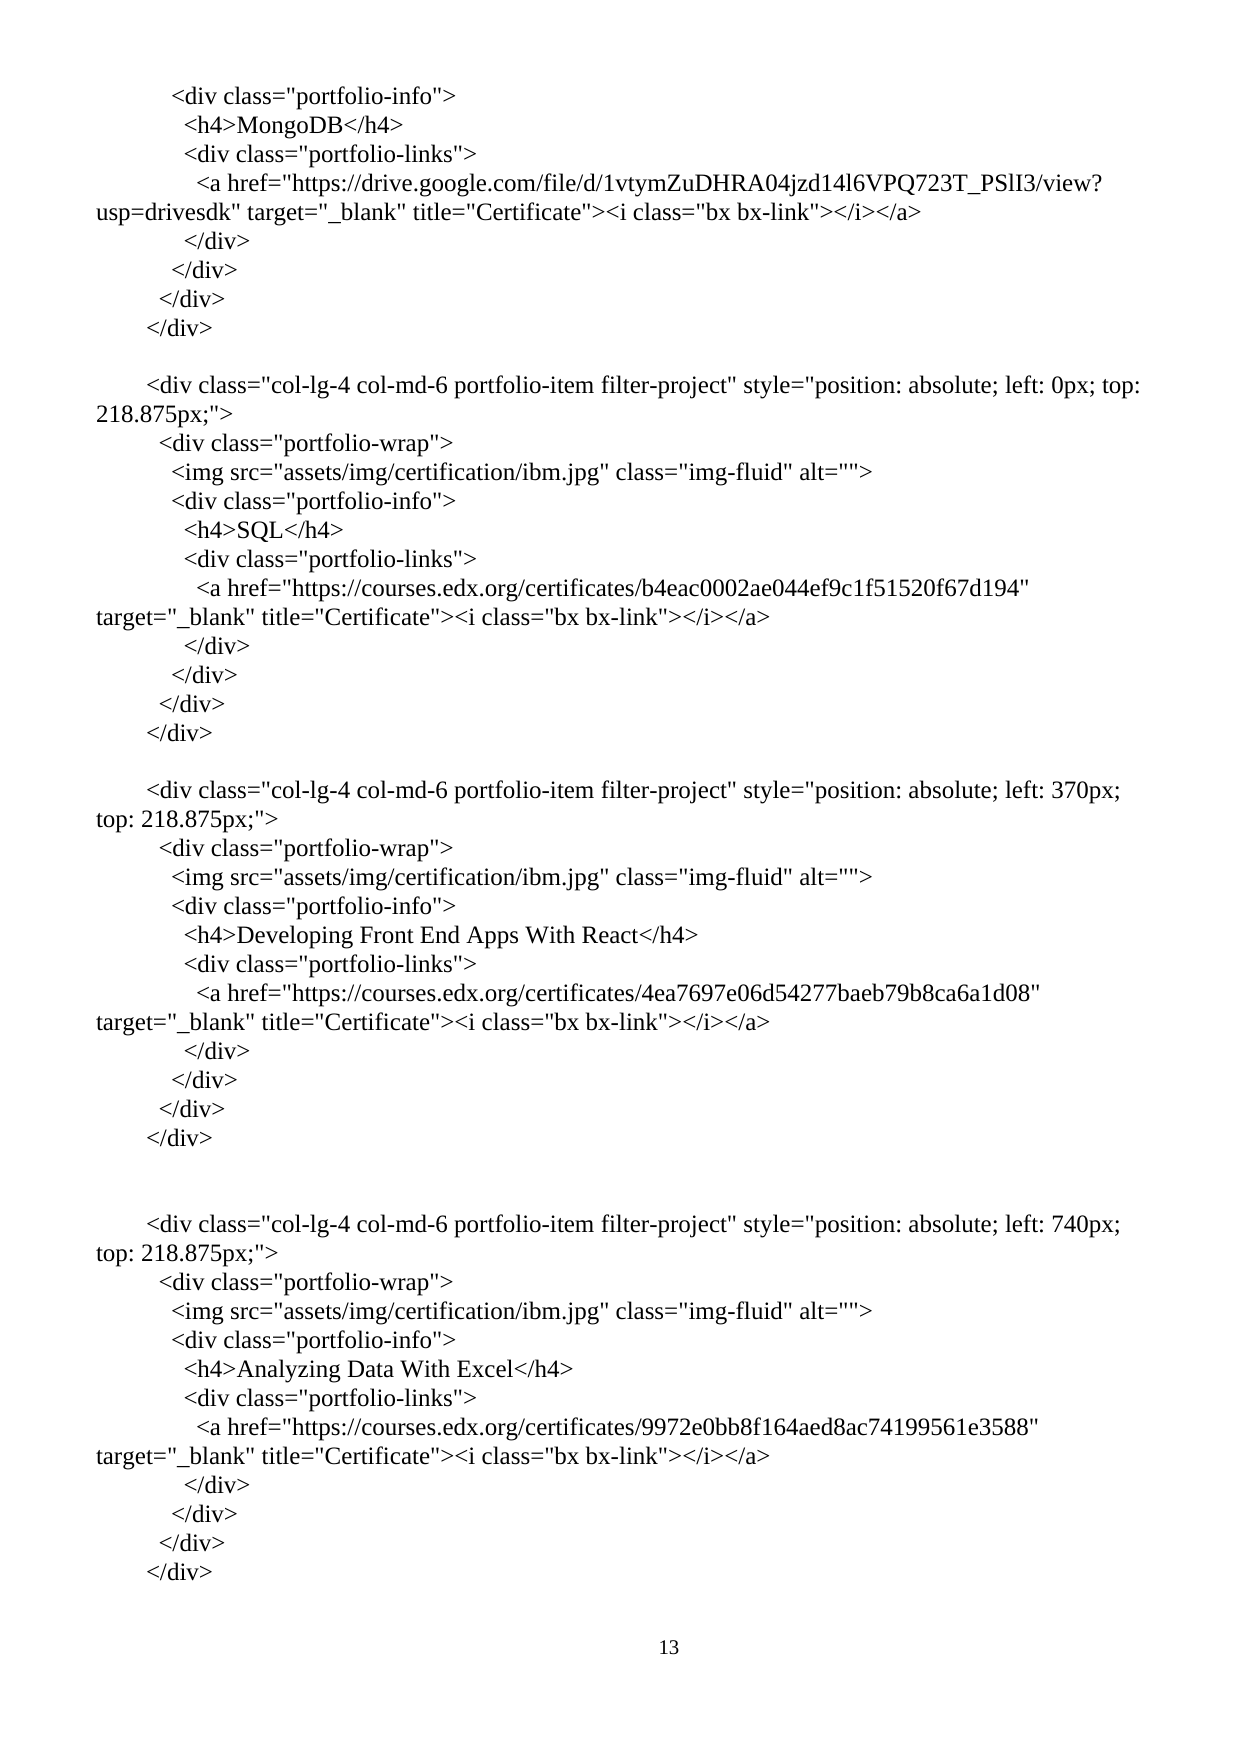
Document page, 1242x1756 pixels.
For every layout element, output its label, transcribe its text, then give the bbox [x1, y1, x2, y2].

subtitle <h4>Analyzing Data With Excel</h4> [96, 1354, 1152, 1383]
subtitle </div> [96, 1470, 1152, 1498]
subtitle <a href="https://courses.edx.org/certificates/b4eac0002ae044ef9c1f51520f67d194" target="_blank" title="Certificate"><i class="bx bx-link"></i></a> [96, 573, 1152, 631]
subtitle </div> [96, 1094, 1152, 1122]
subtitle </div> [96, 1123, 1152, 1151]
subtitle <div class="portfolio-wrap"> [96, 833, 1152, 862]
subtitle <div class="col-lg-4 col-md-6 portfolio-item filter-project" style="position: absolute; left: 740px; top: 218.875px;"> [96, 1209, 1152, 1267]
subtitle </div> [96, 660, 1152, 688]
subtitle <div class="portfolio-wrap"> [96, 428, 1152, 457]
subtitle <img src="assets/img/certification/ibm.jpg" class="img-fluid" alt=""> [96, 862, 1152, 891]
subtitle <div class="portfolio-info"> [96, 486, 1152, 515]
subtitle <div class="portfolio-links"> [96, 1383, 1152, 1412]
subtitle </div> [96, 718, 1152, 746]
subtitle <a href="https://drive.google.com/file/d/1vtymZuDHRA04jzd14l6VPQ723T_PSlI3/view?usp=drivesdk" target="_blank" title="Certificate"><i class="bx bx-link"></i></a> [96, 168, 1152, 226]
subtitle </div> [96, 255, 1152, 283]
subtitle <h4>Developing Front End Apps With React</h4> [96, 920, 1152, 949]
subtitle <div class="col-lg-4 col-md-6 portfolio-item filter-project" style="position: absolute; left: 370px; top: 218.875px;"> [96, 776, 1152, 833]
subtitle </div> [96, 313, 1152, 341]
subtitle <a href="https://courses.edx.org/certificates/9972e0bb8f164aed8ac74199561e3588" target="_blank" title="Certificate"><i class="bx bx-link"></i></a> [96, 1412, 1152, 1469]
subtitle <div class="portfolio-wrap"> [96, 1267, 1152, 1296]
subtitle <div class="portfolio-links"> [96, 139, 1152, 168]
subtitle <h4>SQL</h4> [96, 515, 1152, 544]
subtitle </div> [96, 1557, 1152, 1585]
subtitle </div> [96, 1065, 1152, 1093]
subtitle </div> [96, 226, 1152, 254]
subtitle <div class="portfolio-info"> [96, 81, 1152, 110]
subtitle <div class="portfolio-info"> [96, 891, 1152, 920]
subtitle <div class="portfolio-info"> [96, 1325, 1152, 1354]
subtitle <img src="assets/img/certification/ibm.jpg" class="img-fluid" alt=""> [96, 1296, 1152, 1325]
subtitle <div class="portfolio-links"> [96, 949, 1152, 978]
subtitle </div> [96, 1036, 1152, 1064]
subtitle </div> [96, 1528, 1152, 1556]
subtitle <div class="col-lg-4 col-md-6 portfolio-item filter-project" style="position: absolute; left: 0px; top: 218.875px;"> [96, 371, 1152, 428]
subtitle </div> [96, 1499, 1152, 1527]
subtitle <div class="portfolio-links"> [96, 544, 1152, 573]
subtitle </div> [96, 631, 1152, 659]
subtitle <img src="assets/img/certification/ibm.jpg" class="img-fluid" alt=""> [96, 457, 1152, 486]
subtitle <a href="https://courses.edx.org/certificates/4ea7697e06d54277baeb79b8ca6a1d08" target="_blank" title="Certificate"><i class="bx bx-link"></i></a> [96, 978, 1152, 1036]
subtitle </div> [96, 284, 1152, 312]
subtitle <h4>MongoDB</h4> [96, 110, 1152, 139]
subtitle </div> [96, 689, 1152, 717]
